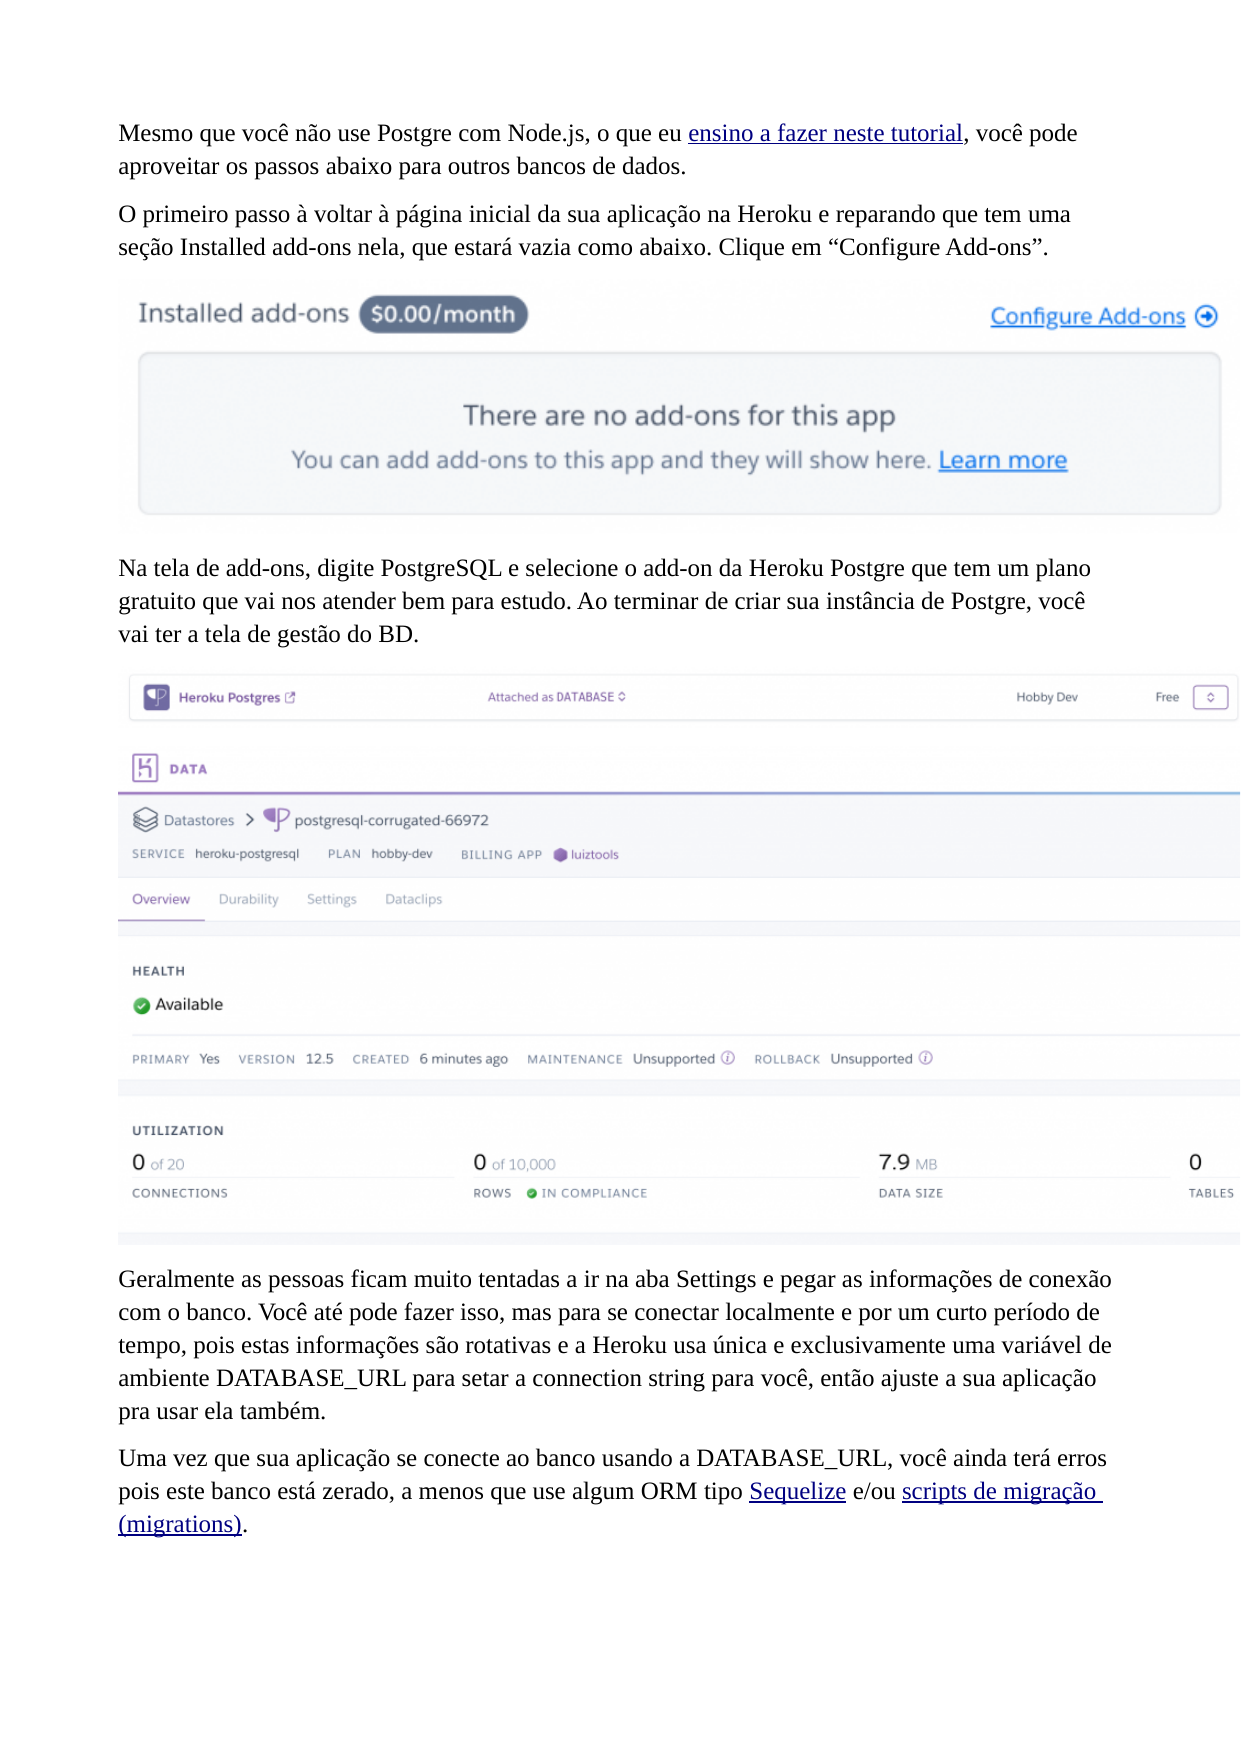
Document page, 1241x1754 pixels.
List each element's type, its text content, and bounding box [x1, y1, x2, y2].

picture [118, 746, 1241, 1245]
text Geralmente as pessoas ficam muito tentadas a ir na aba Settings e pegar as informações de conexão com o banco. Você até pode fazer isso, mas para se conectar localmente e por um curto período de tempo, pois estas informações são rotativas e a Heroku usa única e exclusivamente uma variável de ambiente DATABASE_URL para setar a connection string para você, então ajuste a sua aplicação pra usar ela também. [118, 1264, 1122, 1424]
text Uma vez que sua aplicação se conecte ao banco usando a DATABASE_URL, você ainda terá erros pois este banco está zerado, a menos que use algum ORM tipo Sequelize e/ou scripts de migração (migrations). [118, 1443, 1122, 1538]
text Mesmo que você não use Postgre com Node.js, o que eu ensino a fazer neste tutorial, você pode aproveitar os passos abaixo para outros bancos de dados. [118, 118, 1122, 180]
text O primeiro passo à voltar à página inicial da sua aplicação na Heroku e reparando que tem uma seção Installed add-ons nela, que estará vazia como abaixo. Clique em “Configure Add-ons”. [118, 199, 1122, 261]
text Na tela de add-ons, digite PostgreSQL e selecione o add-on da Heroku Postgre que tem um plano gratuito que vai nos atender bem para estudo. Ao terminar de criar sua instância de Postgre, você vai ter a tela de gestão do BD. [118, 553, 1122, 648]
picture [118, 666, 1241, 728]
picture [118, 279, 1241, 534]
